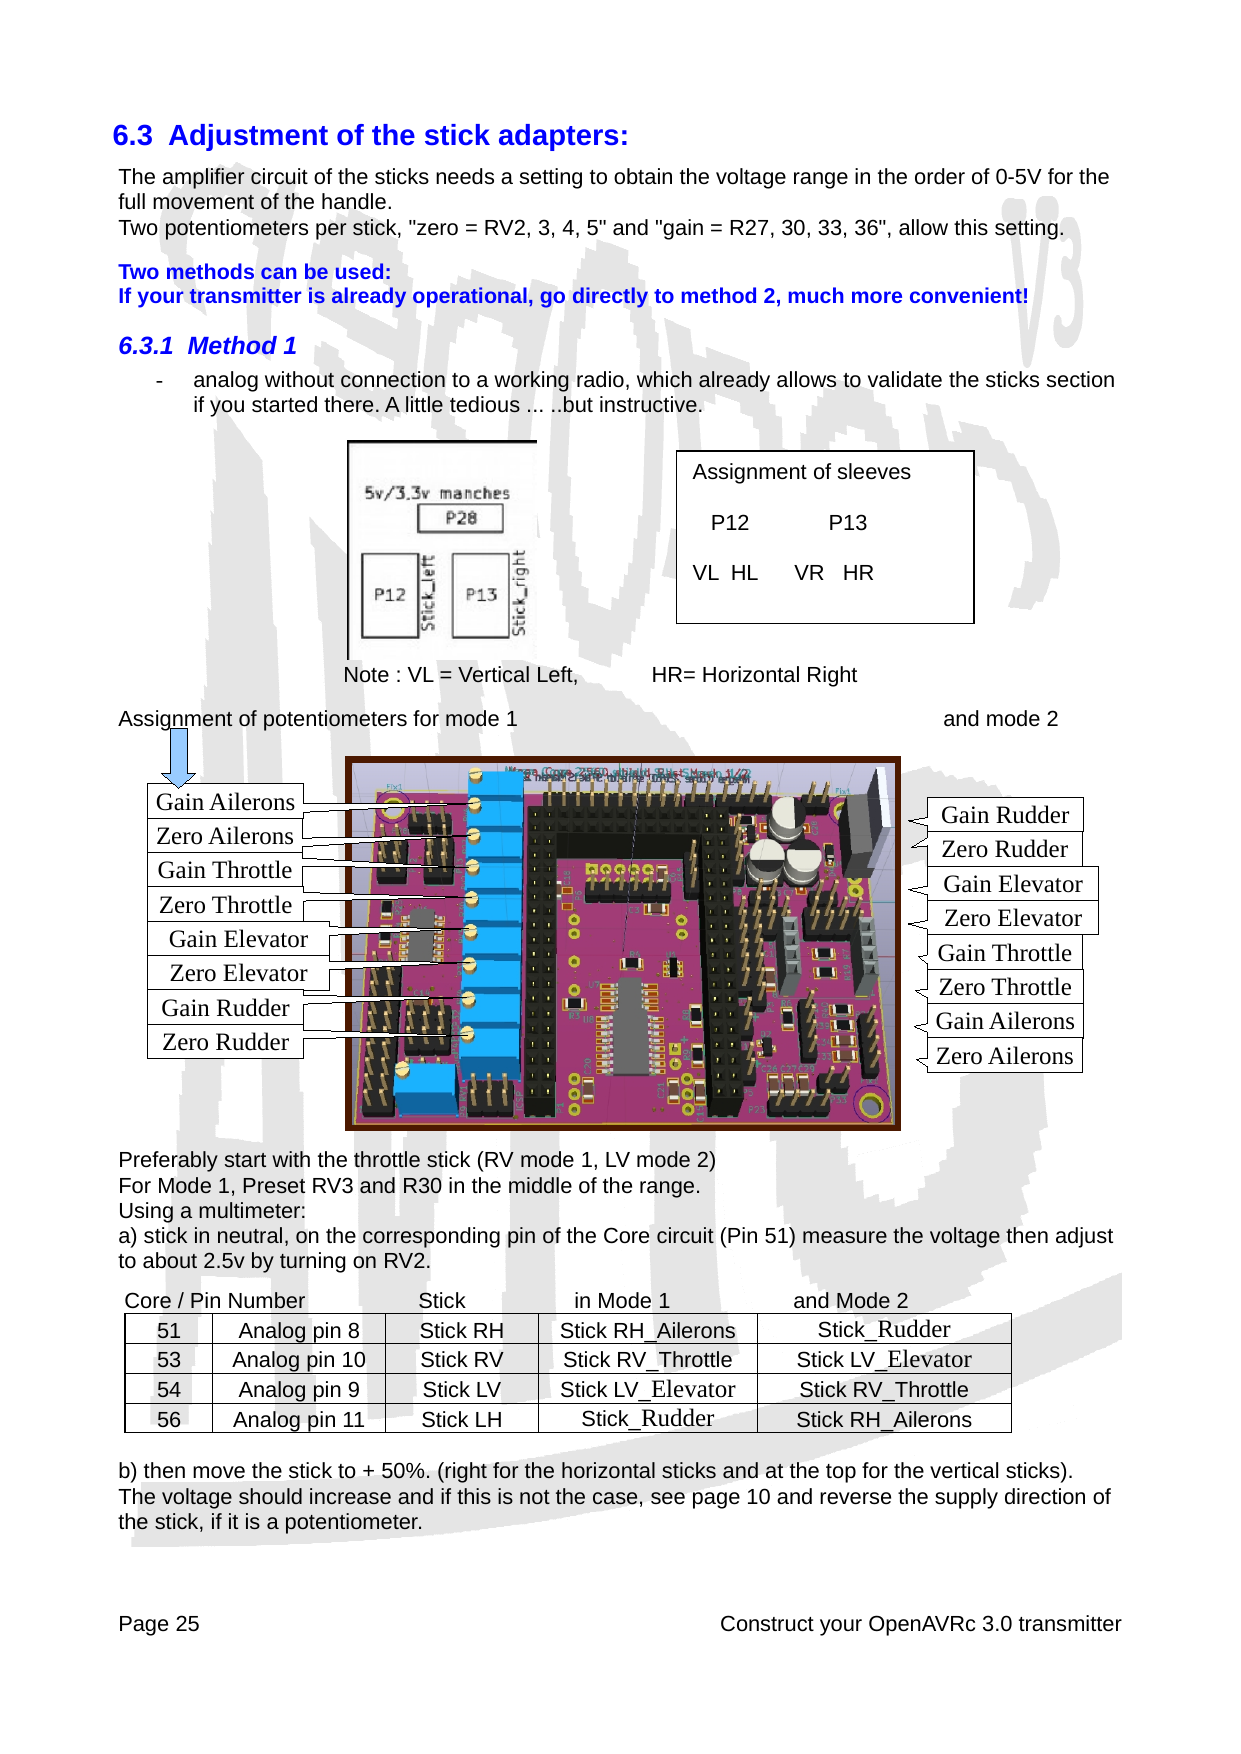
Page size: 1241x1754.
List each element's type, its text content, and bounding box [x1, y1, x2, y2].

table_cell 54 [126, 1374, 212, 1402]
table_cell Stick RV [386, 1344, 538, 1373]
text Note : VL = Vertical Left, HR= Horizontal Right [118, 417, 1122, 687]
table_cell Stick RV_Throttle [758, 1374, 1011, 1402]
table_cell 56 [126, 1404, 212, 1432]
table_cell Stick LV_Elevator [539, 1374, 757, 1402]
text For Mode 1, Preset RV3 and R30 in the middle of the range. [118, 1173, 1122, 1198]
table_cell Stick RH_Ailerons [758, 1404, 1011, 1432]
table_header Stick RH_Ailerons [539, 1314, 757, 1343]
table_cell Stick LH [386, 1404, 538, 1432]
table_cell Stick LV [386, 1374, 538, 1402]
table_cell Stick_Rudder [539, 1404, 757, 1432]
subtitle 6.3.1 Method 1 [118, 331, 1122, 360]
table_cell Analog pin 11 [213, 1404, 385, 1432]
text Assignment of sleeves [692, 459, 958, 484]
list analog without connection to a working radio, which already allows to validate the sticks section if you started there. A little tedious ... ..but instructive. [156, 366, 1122, 417]
table_header Analog pin 8 [213, 1314, 385, 1343]
text P12 P13 [692, 509, 958, 535]
table_header Stick RH [386, 1314, 538, 1343]
text Core / Pin Number Stick in Mode 1 and Mode 2 [118, 1288, 1122, 1313]
table_cell Stick LV_Elevator [758, 1344, 1011, 1373]
text Using a multimeter: [118, 1198, 1122, 1223]
table_cell 53 [126, 1344, 212, 1373]
text Two potentiometers per stick, "zero = RV2, 3, 4, 5" and "gain = R27, 30, 33, 36", allow this setting. [118, 214, 1122, 240]
table_cell Analog pin 9 [213, 1374, 385, 1402]
table_cell Analog pin 10 [213, 1344, 385, 1373]
table_cell Stick RV_Throttle [539, 1344, 757, 1373]
text The amplifier circuit of the sticks needs a setting to obtain the voltage range in the order of 0-5V for the full movement of the handle. [118, 164, 1122, 214]
text Two methods can be used: [118, 259, 1122, 283]
subtitle 6.3 Adjustment of the stick adapters: [112, 118, 1122, 152]
table_header 51 [126, 1314, 212, 1343]
text VL HL VR HR [692, 560, 958, 585]
text Assignment of potentiometers for mode 1 and mode 2 [118, 706, 1122, 732]
text Preferably start with the throttle stick (RV mode 1, LV mode 2) [118, 1147, 1122, 1173]
text If your transmitter is already operational, go directly to method 2, much more convenient! [118, 283, 1122, 308]
table_header Stick_Rudder [758, 1314, 1011, 1343]
text b) then move the stick to + 50%. (right for the horizontal sticks and at the top for the vertical sticks). [118, 1458, 1122, 1484]
text The voltage should increase and if this is not the case, see page 10 and reverse the supply direction of the stick, if it is a potentiometer. [118, 1484, 1122, 1534]
text a) stick in neutral, on the corresponding pin of the Core circuit (Pin 51) measure the voltage then adjust to about 2.5v by turning on RV2. [118, 1223, 1122, 1273]
picture [352, 763, 895, 1125]
